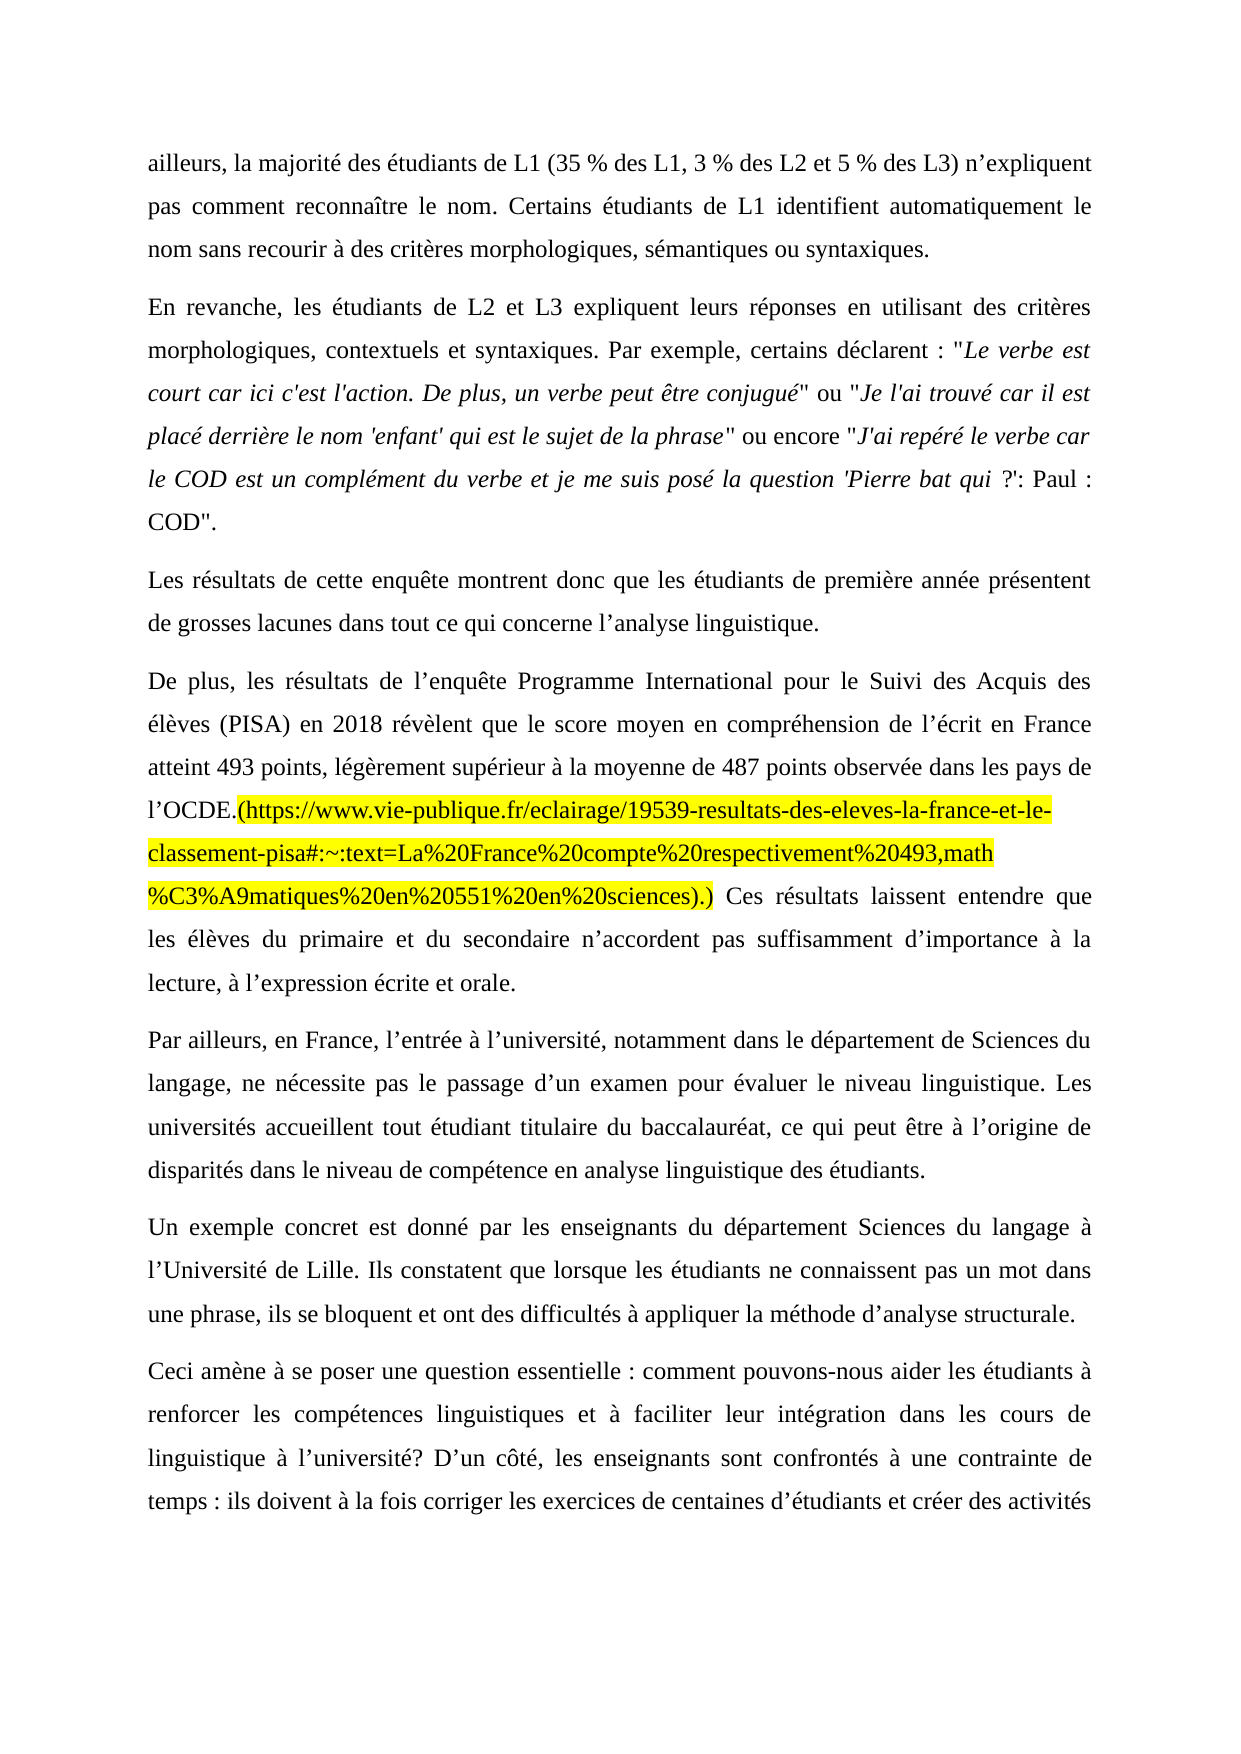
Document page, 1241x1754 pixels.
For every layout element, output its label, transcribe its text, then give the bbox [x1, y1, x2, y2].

text Par ailleurs, en France, l’entrée à l’université, notamment dans le département de Sciences du langage, ne nécessite pas le passage d’un examen pour évaluer le niveau linguistique. Les universités accueillent tout étudiant titulaire du baccalauréat, ce qui peut être à l’origine de disparités dans le niveau de compétence en analyse linguistique des étudiants. [148, 1025, 1092, 1183]
text ailleurs, la majorité des étudiants de L1 (35 % des L1, 3 % des L2 et 5 % des L3) n’expliquent pas comment reconnaître le nom. Certains étudiants de L1 identifient automatiquement le nom sans recourir à des critères morphologiques, sémantiques ou syntaxiques. [148, 148, 1092, 263]
text Un exemple concret est donné par les enseignants du département Sciences du langage à l’Université de Lille. Ils constatent que lorsque les étudiants ne connaissent pas un mot dans une phrase, ils se bloquent et ont des difficultés à appliquer la méthode d’analyse structurale. [148, 1212, 1092, 1327]
text Les résultats de cette enquête montrent donc que les étudiants de première année présentent de grosses lacunes dans tout ce qui concerne l’analyse linguistique. [148, 565, 1092, 637]
text Ceci amène à se poser une question essentielle : comment pouvons-nous aider les étudiants à renforcer les compétences linguistiques et à faciliter leur intégration dans les cours de linguistique à l’université? D’un côté, les enseignants sont confrontés à une contrainte de temps : ils doivent à la fois corriger les exercices de centaines d’étudiants et créer des activités [148, 1356, 1092, 1514]
text En revanche, les étudiants de L2 et L3 expliquent leurs réponses en utilisant des critères morphologiques, contextuels et syntaxiques. Par exemple, certains déclarent : "Le verbe est court car ici c'est l'action. De plus, un verbe peut être conjugué" ou "Je l'ai trouvé car il est placé derrière le nom 'enfant' qui est le sujet de la phrase" ou encore "J'ai repéré le verbe car le COD est un complément du verbe et je me suis posé la question 'Pierre bat qui ?': Paul : COD". [148, 292, 1092, 536]
text De plus, les résultats de l’enquête Programme International pour le Suivi des Acquis des élèves (PISA) en 2018 révèlent que le score moyen en compréhension de l’écrit en France atteint 493 points, légèrement supérieur à la moyenne de 487 points observée dans les pays de l’OCDE.(https://www.vie-publique.fr/eclairage/19539-resultats-des-eleves-la-france-et-le-classement-pisa#:~:text=La%20France%20compte%20respectivement%20493,math%C3%A9matiques%20en%20551%20en%20sciences).) Ces résultats laissent entendre que les élèves du primaire et du secondaire n’accordent pas suffisamment d’importance à la lecture, à l’expression écrite et orale. [148, 666, 1092, 996]
